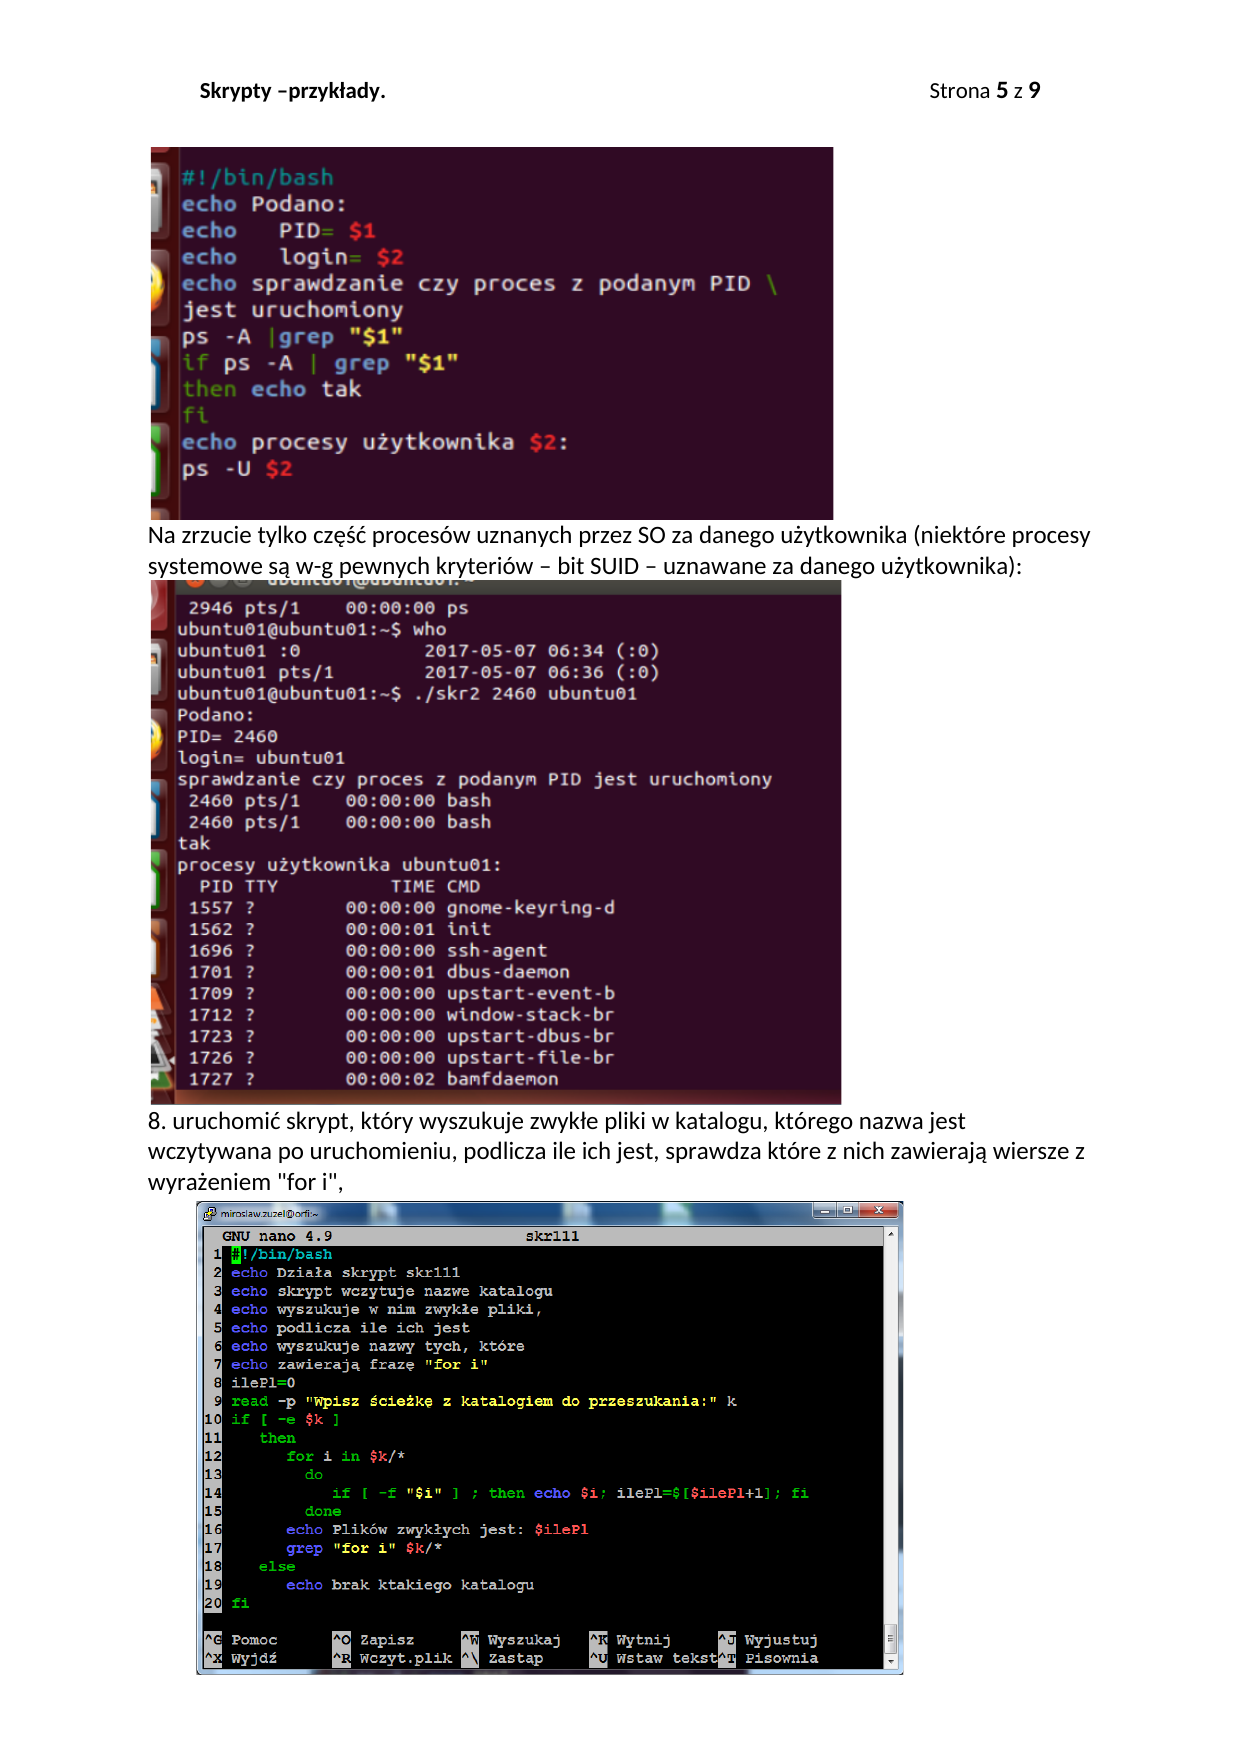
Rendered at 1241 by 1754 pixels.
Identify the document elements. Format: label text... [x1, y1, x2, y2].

picture [243, 147, 834, 520]
text 8. uruchomić skrypt, który wyszukuje zwykłe pliki w katalogu, którego nazwa jest wczytywana po uruchomieniu, podlicza ile ich jest, sprawdza które z nich zawierają wiersze z wyrażeniem "for i", [148, 1105, 1093, 1196]
picture [196, 1201, 904, 1675]
picture [303, 580, 842, 1105]
text Na zrzucie tylko część procesów uznanych przez SO za danego użytkownika (niektóre procesy systemowe są w-g pewnych kryteriów – bit SUID – uznawane za danego użytkownika): [148, 519, 1093, 581]
